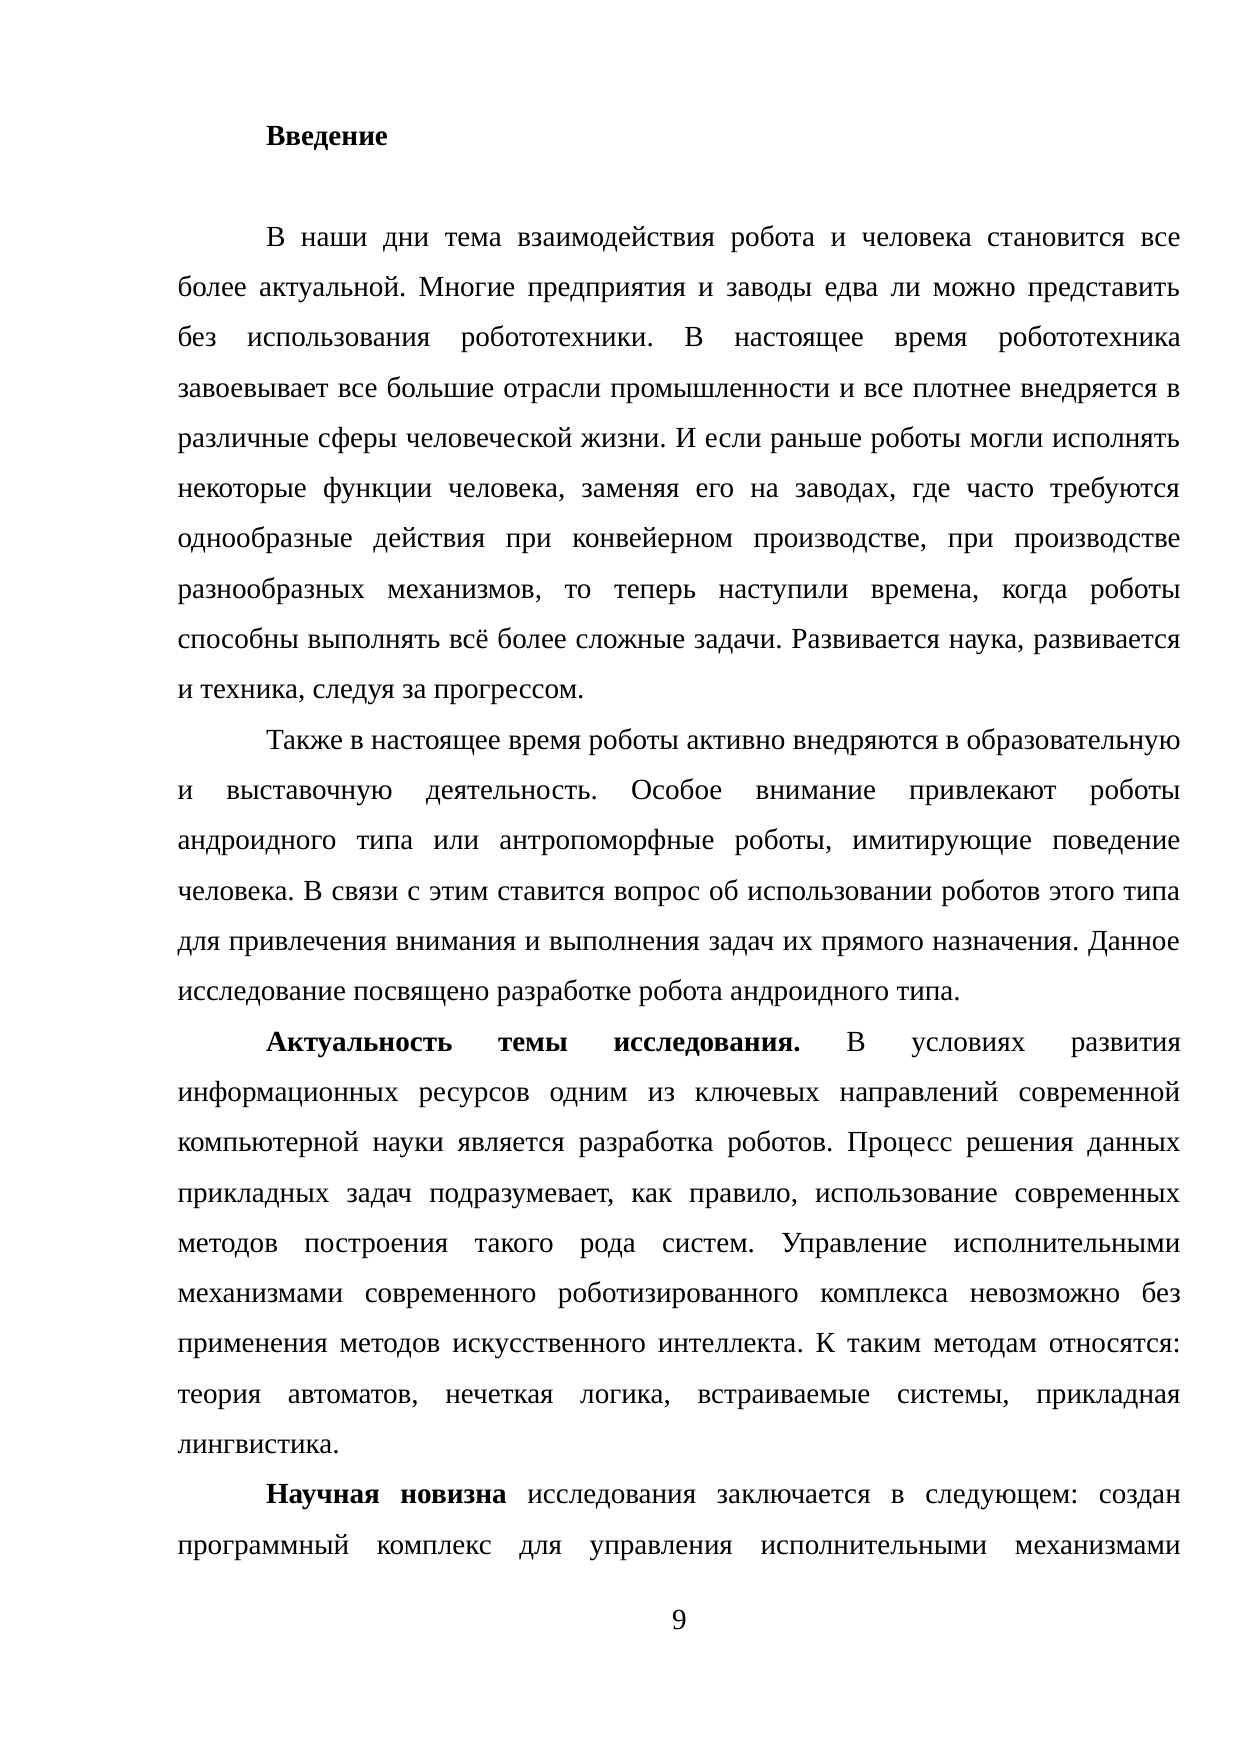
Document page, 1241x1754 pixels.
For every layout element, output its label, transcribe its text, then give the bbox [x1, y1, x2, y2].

text В наши дни тема взаимодействия робота и человека становится все более актуальной. Многие предприятия и заводы едва ли можно представить без использования робототехники. В настоящее время робототехника завоевывает все большие отрасли промышленности и все плотнее внедряется в различные сферы человеческой жизни. И если раньше роботы могли исполнять некоторые функции человека, заменяя его на заводах, где часто требуются однообразные действия при конвейерном производстве, при производстве разнообразных механизмов, то теперь наступили времена, когда роботы способны выполнять всё более сложные задачи. Развивается наука, развивается и техника, следуя за прогрессом. [177, 219, 1181, 705]
text Научная новизна исследования заключается в следующем: создан программный комплекс для управления исполнительными механизмами [177, 1477, 1181, 1560]
subtitle Введение [177, 118, 1181, 152]
text Также в настоящее время роботы активно внедряются в образовательную и выставочную деятельность. Особое внимание привлекают роботы андроидного типа или антропоморфные роботы, имитирующие поведение человека. В связи с этим ставится вопрос об использовании роботов этого типа для привлечения внимания и выполнения задач их прямого назначения. Данное исследование посвящено разработке робота андроидного типа. [177, 722, 1181, 1007]
text Актуальность темы исследования. В условиях развития информационных ресурсов одним из ключевых направлений современной компьютерной науки является разработка роботов. Процесс решения данных прикладных задач подразумевает, как правило, использование современных методов построения такого рода систем. Управление исполнительными механизмами современного роботизированного комплекса невозможно без применения методов искусственного интеллекта. К таким методам относятся: теория автоматов, нечеткая логика, встраиваемые системы, прикладная лингвистика. [177, 1024, 1181, 1460]
